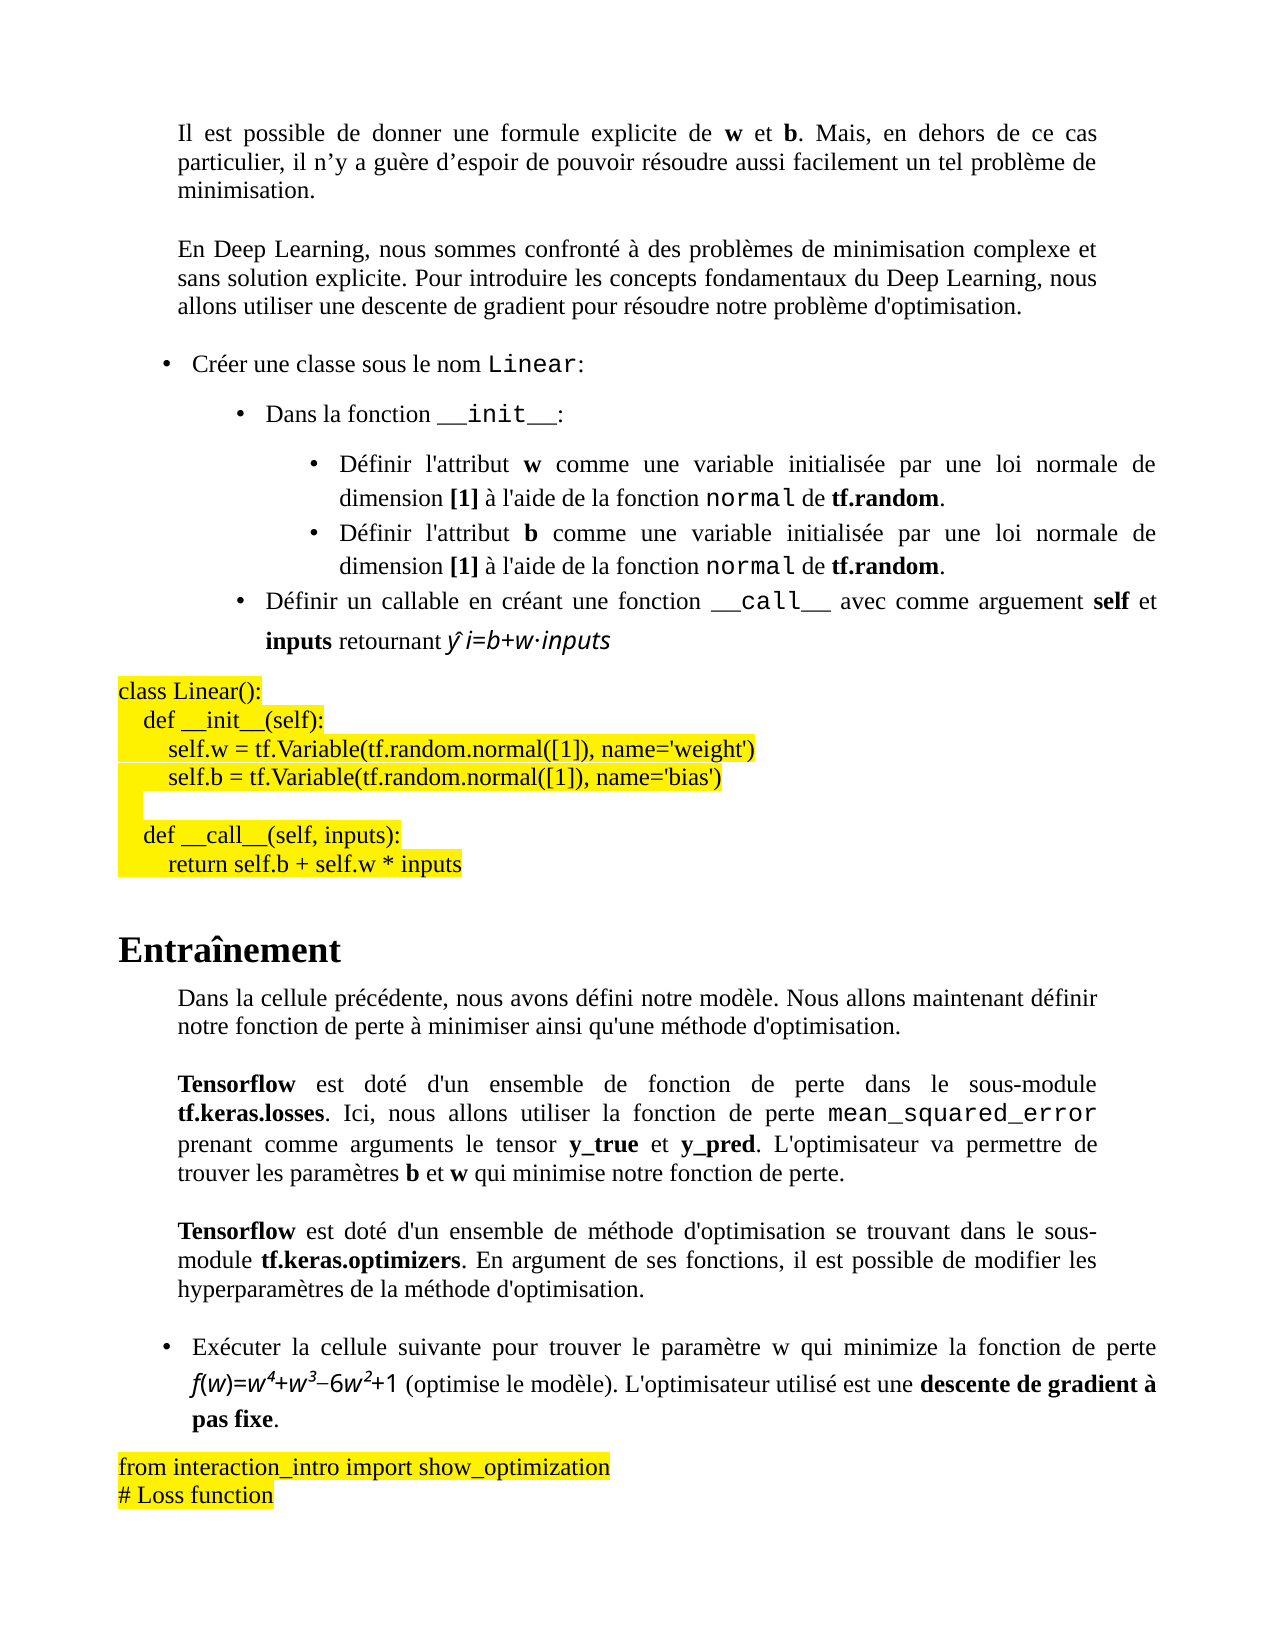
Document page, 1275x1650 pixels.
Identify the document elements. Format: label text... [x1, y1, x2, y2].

text Il est possible de donner une formule explicite de w et b. Mais, en dehors de ce cas particulier, il n’y a guère d’espoir de pouvoir résoudre aussi facilement un tel problème de minimisation. [177, 118, 1098, 204]
text class Linear(): [118, 676, 1157, 705]
text # Loss function [118, 1480, 1157, 1509]
list Créer une classe sous le nom Linear: [162, 349, 1157, 380]
list Définir l'attribut b comme une variable initialisée par une loi normale de dimension [1] à l'aide de la fonction normal de tf.random. [309, 518, 1157, 582]
text Tensorflow est doté d'un ensemble de méthode d'optimisation se trouvant dans le sous-module tf.keras.optimizers. En argument de ses fonctions, il est possible de modifier les hyperparamètres de la méthode d'optimisation. [177, 1216, 1098, 1302]
list Définir l'attribut w comme une variable initialisée par une loi normale de dimension [1] à l'aide de la fonction normal de tf.random. [309, 449, 1157, 513]
list Définir un callable en créant une fonction __call__ avec comme arguement self et inputs retournant ŷ i=b+w⋅inputs [236, 586, 1157, 656]
text self.b = tf.Variable(tf.random.normal([1]), name='bias') [118, 762, 1157, 791]
text Dans la cellule précédente, nous avons défini notre modèle. Nous allons maintenant définir notre fonction de perte à minimiser ainsi qu'une méthode d'optimisation. [177, 983, 1098, 1040]
text def __init__(self): [118, 705, 1157, 734]
text return self.b + self.w * inputs [118, 849, 1157, 877]
text self.w = tf.Variable(tf.random.normal([1]), name='weight') [118, 734, 1157, 762]
text from interaction_intro import show_optimization [118, 1452, 1157, 1480]
text Tensorflow est doté d'un ensemble de fonction de perte dans le sous-module tf.keras.losses. Ici, nous allons utiliser la fonction de perte mean_squared_error prenant comme arguments le tensor y_true et y_pred. L'optimisateur va permettre de trouver les paramètres b et w qui minimise notre fonction de perte. [177, 1069, 1098, 1187]
subtitle Entraînement [118, 927, 1157, 970]
text En Deep Learning, nous sommes confronté à des problèmes de minimisation complexe et sans solution explicite. Pour introduire les concepts fondamentaux du Deep Learning, nous allons utiliser une descente de gradient pour résoudre notre problème d'optimisation. [177, 234, 1098, 320]
list Dans la fonction __init__: [236, 399, 1157, 430]
list Exécuter la cellule suivante pour trouver le paramètre w qui minimize la fonction de perte f(w)=w⁴+w³−6w²+1 (optimise le modèle). L'optimisateur utilisé est une descente de gradient à pas fixe. [162, 1332, 1157, 1433]
text def __call__(self, inputs): [118, 820, 1157, 849]
